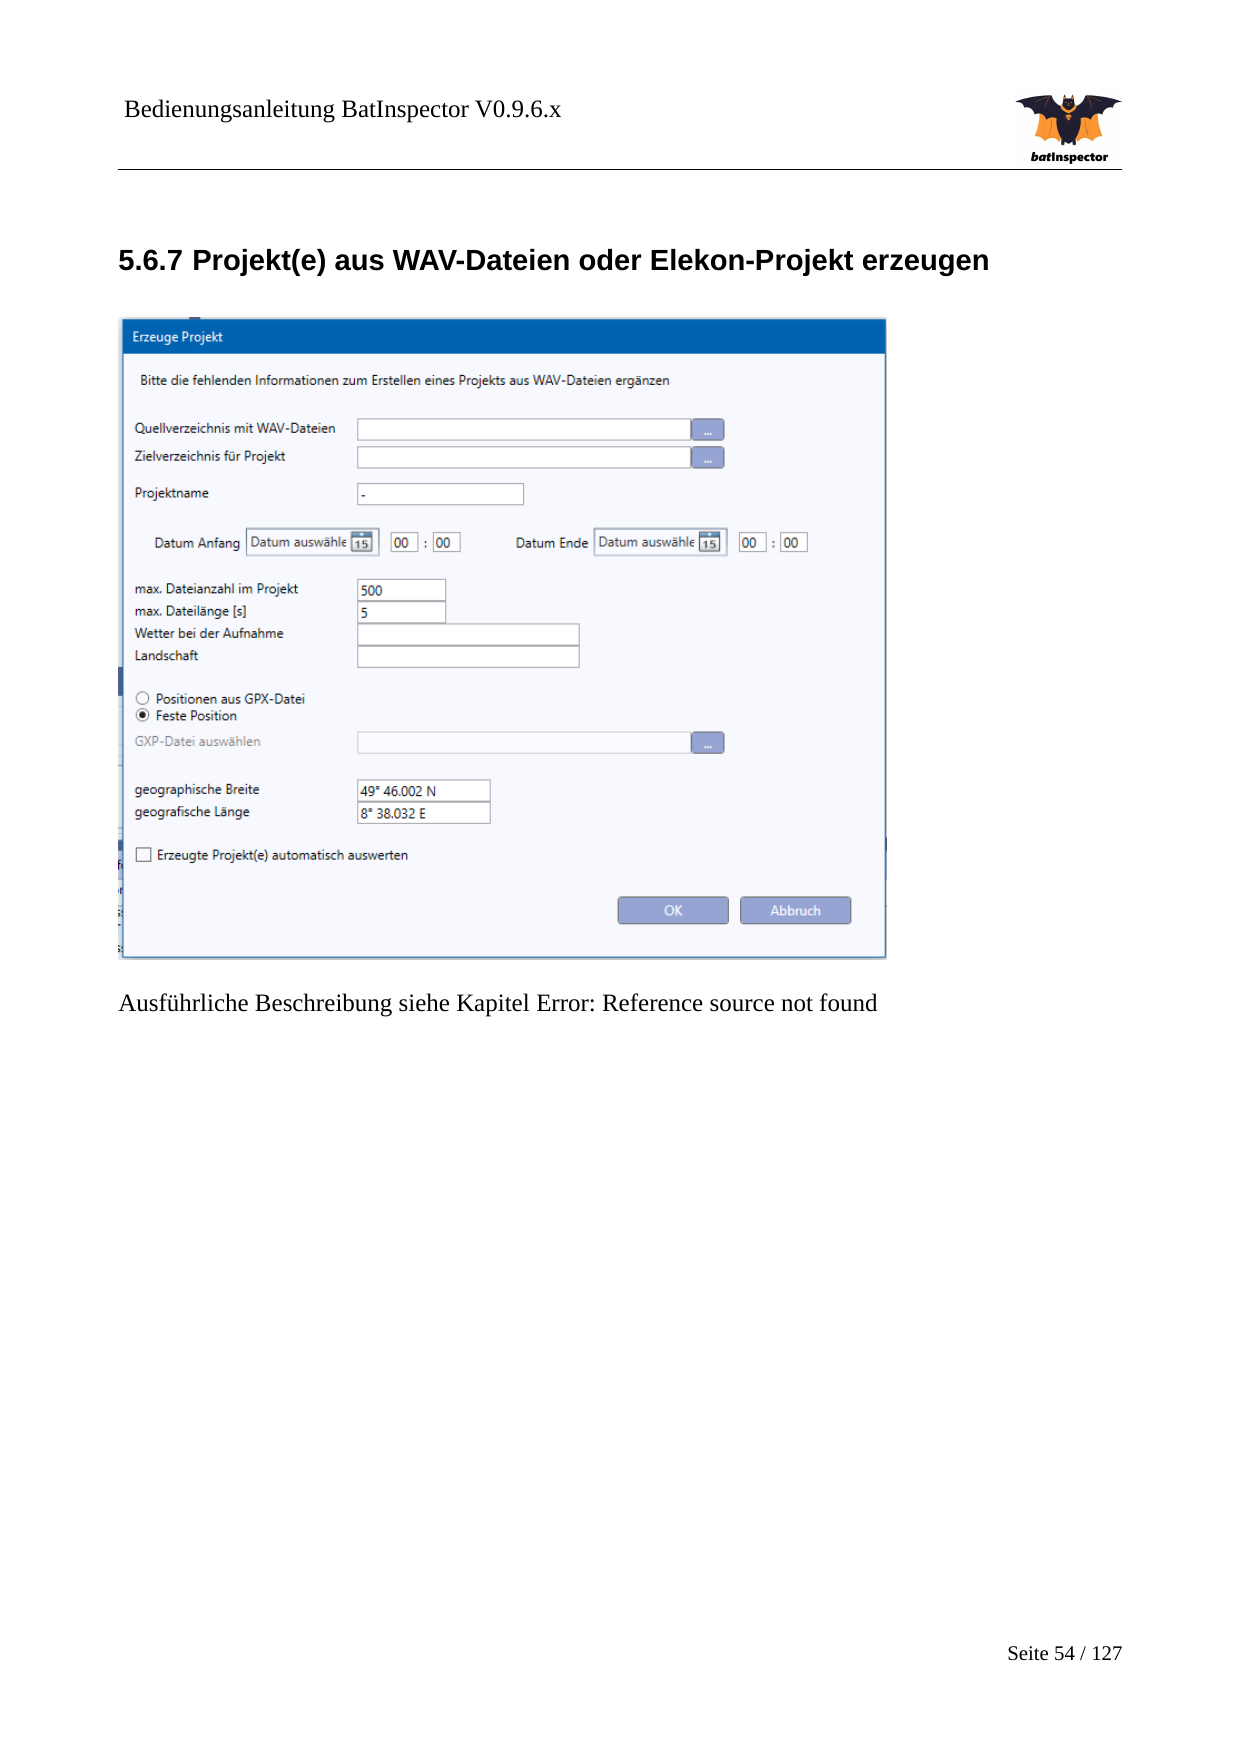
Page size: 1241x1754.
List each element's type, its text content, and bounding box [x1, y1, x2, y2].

picture [118, 317, 887, 960]
subtitle Projekt(e) aus WAV-Dateien oder Elekon-Projekt erzeugen [118, 243, 1122, 276]
picture [1015, 88, 1125, 165]
text Ausführliche Beschreibung siehe Kapitel Fehler: Verweis nicht gefunden [118, 988, 1122, 1017]
